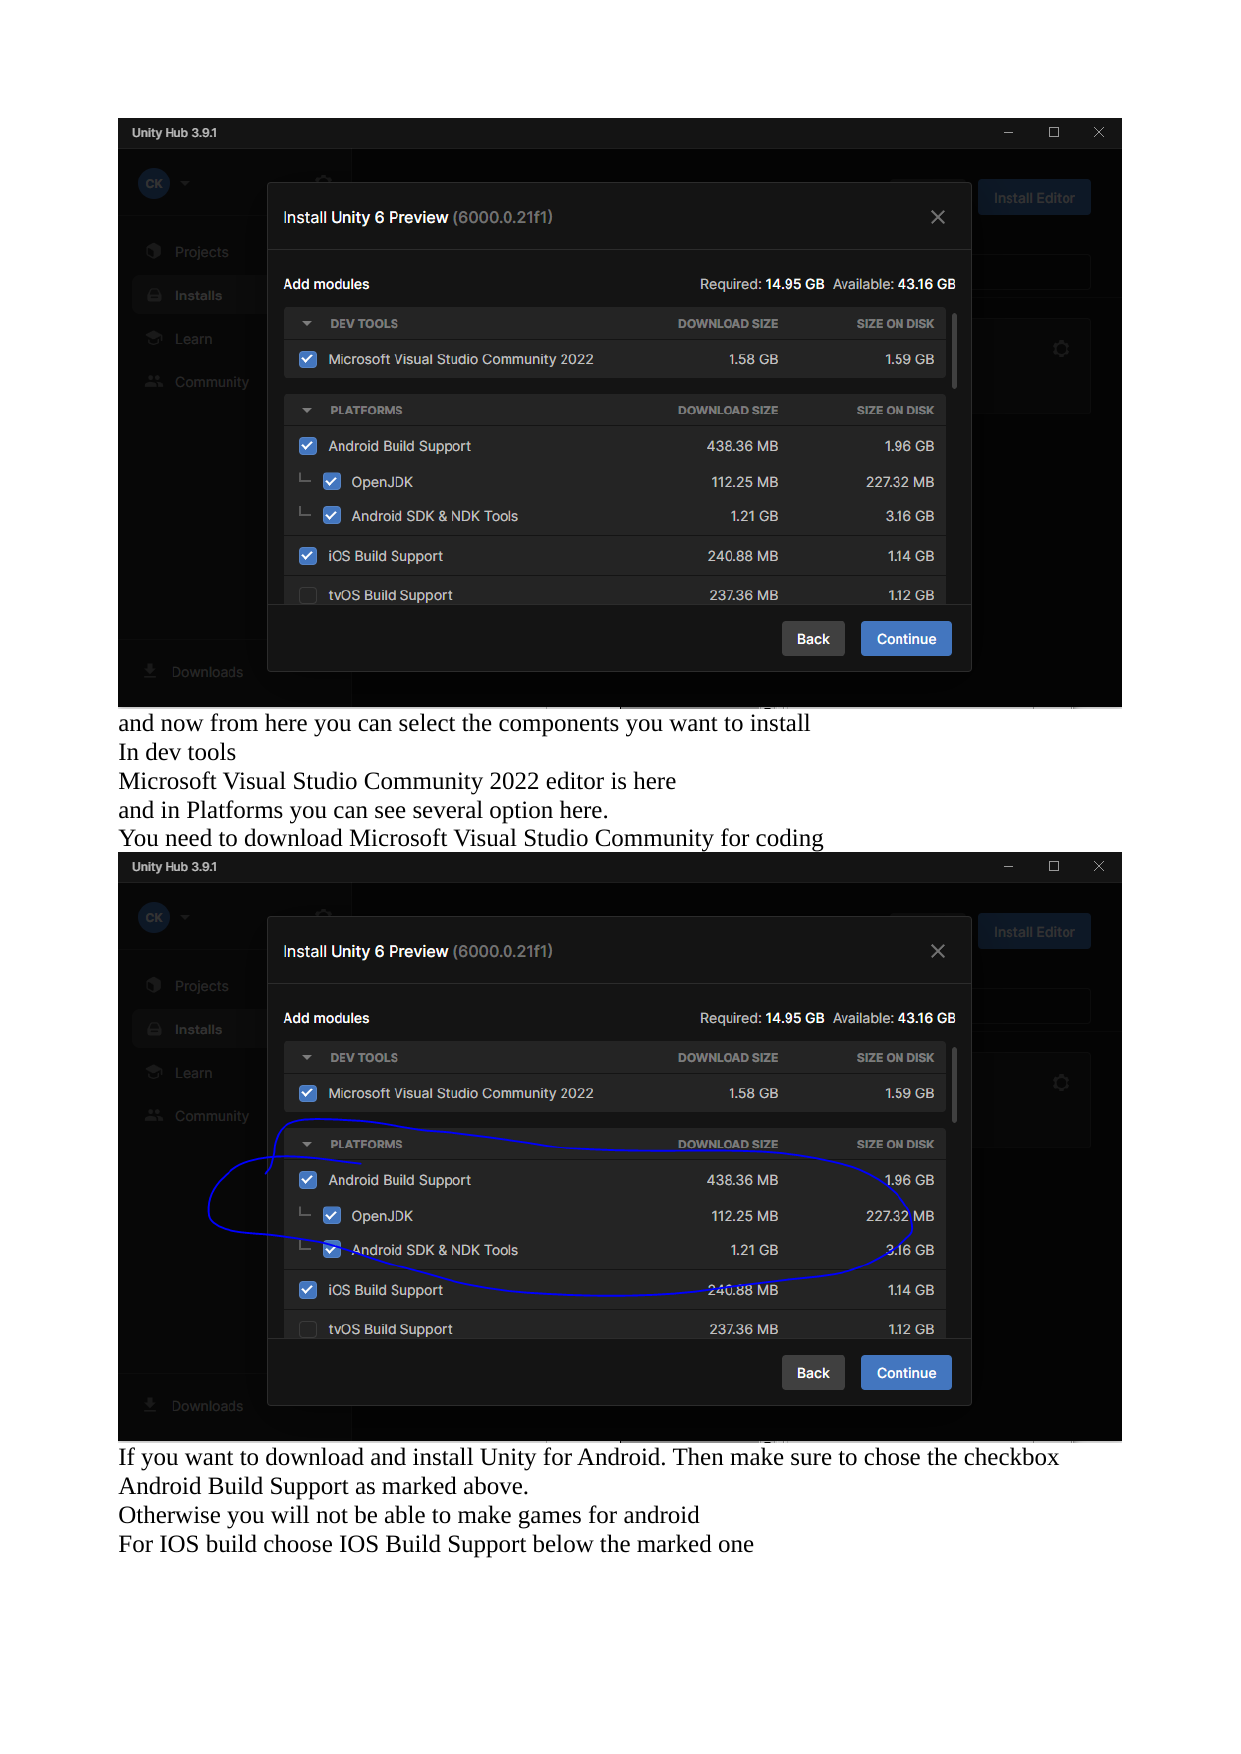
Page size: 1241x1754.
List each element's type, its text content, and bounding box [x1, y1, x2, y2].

text If you want to download and install Unity for Android. Then make sure to chose the checkbox Android Build Support as marked above. [118, 1443, 1122, 1500]
text Otherwise you will not be able to make games for android [118, 1500, 1122, 1529]
text Microsoft Visual Studio Community 2022 editor is here [118, 766, 1122, 795]
text For IOS build choose IOS Build Support below the marked one [118, 1529, 1122, 1557]
text In dev tools [118, 737, 1122, 766]
text You need to download Microsoft Visual Studio Community for coding [118, 823, 1122, 852]
picture [118, 852, 1122, 1443]
text and in Platforms you can see several option here. [118, 795, 1122, 823]
picture [118, 118, 1122, 709]
text and now from here you can select the components you want to install [118, 709, 1122, 737]
